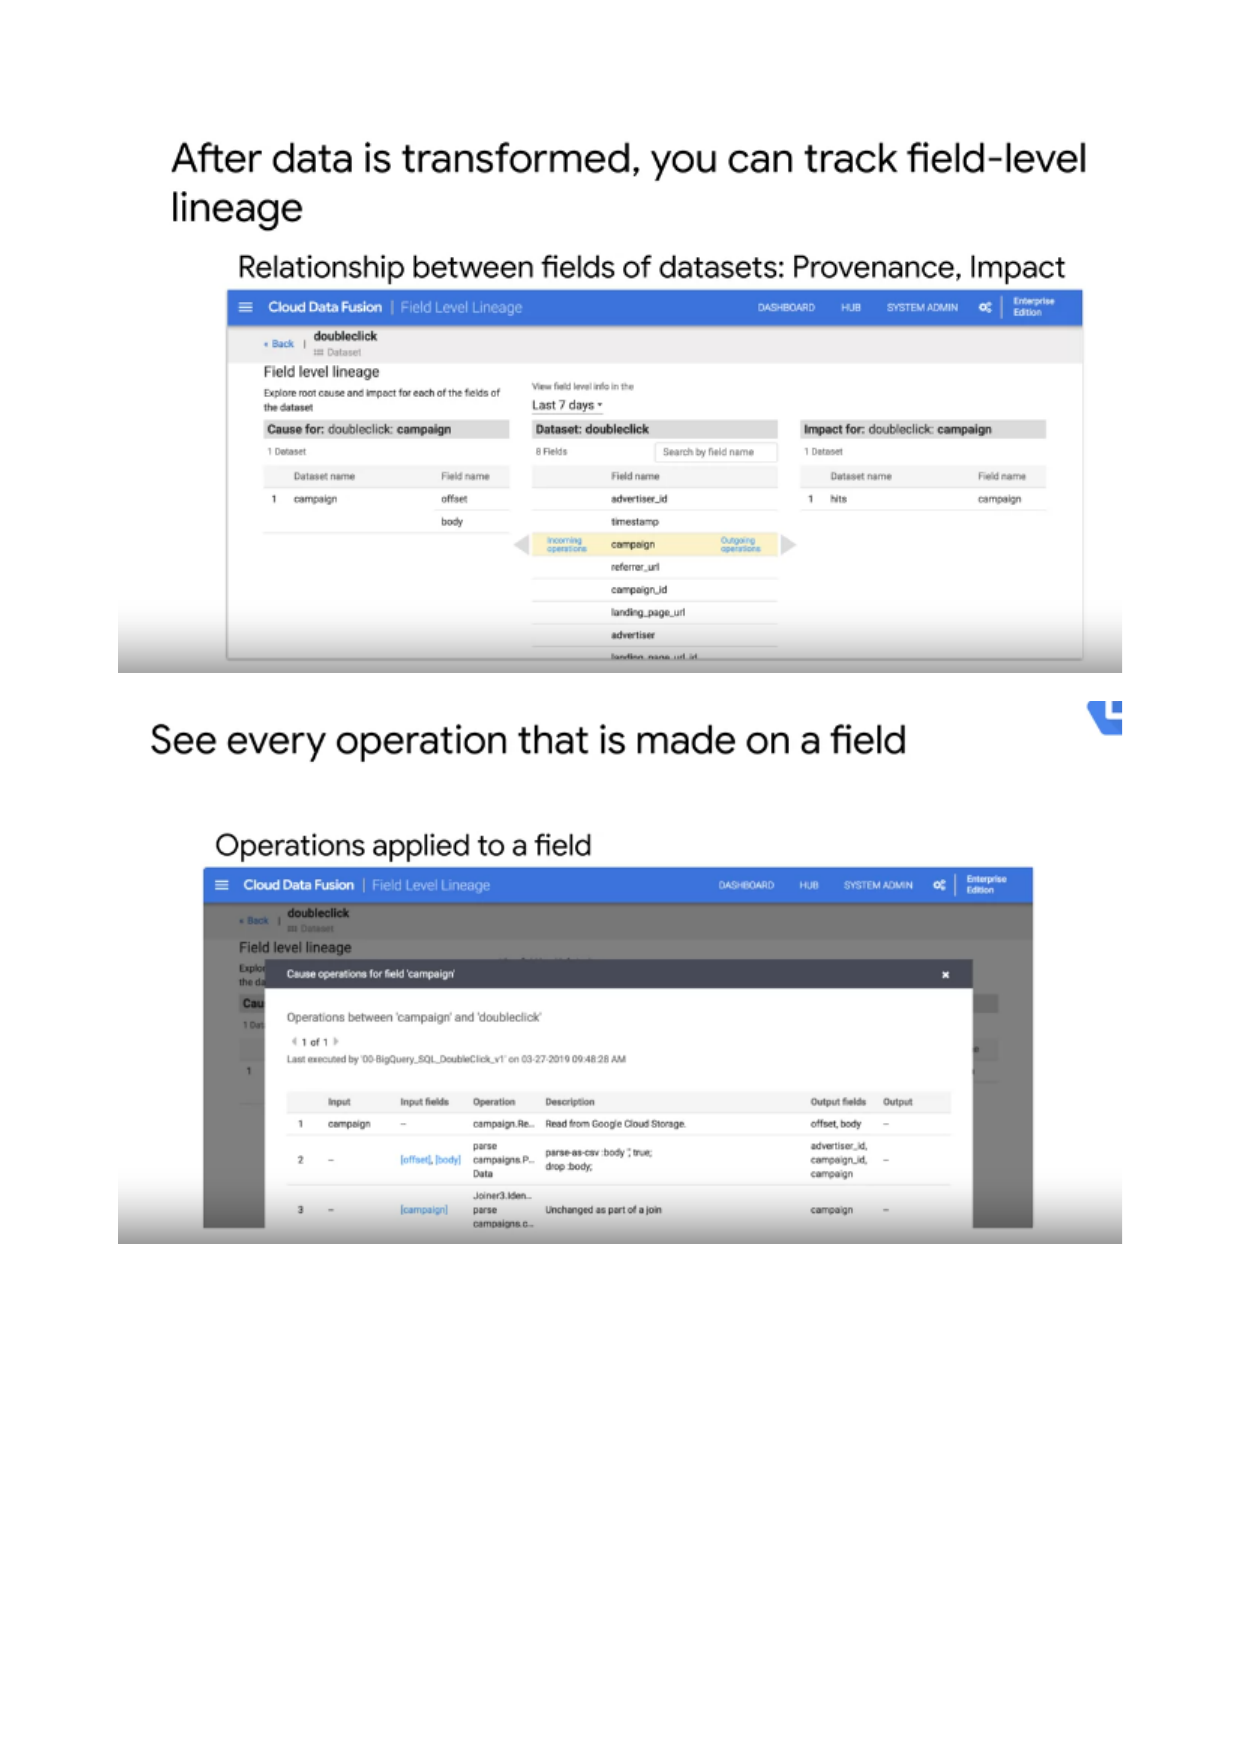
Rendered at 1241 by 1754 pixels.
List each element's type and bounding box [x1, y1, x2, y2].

picture [118, 701, 1123, 1244]
picture [118, 118, 1123, 673]
